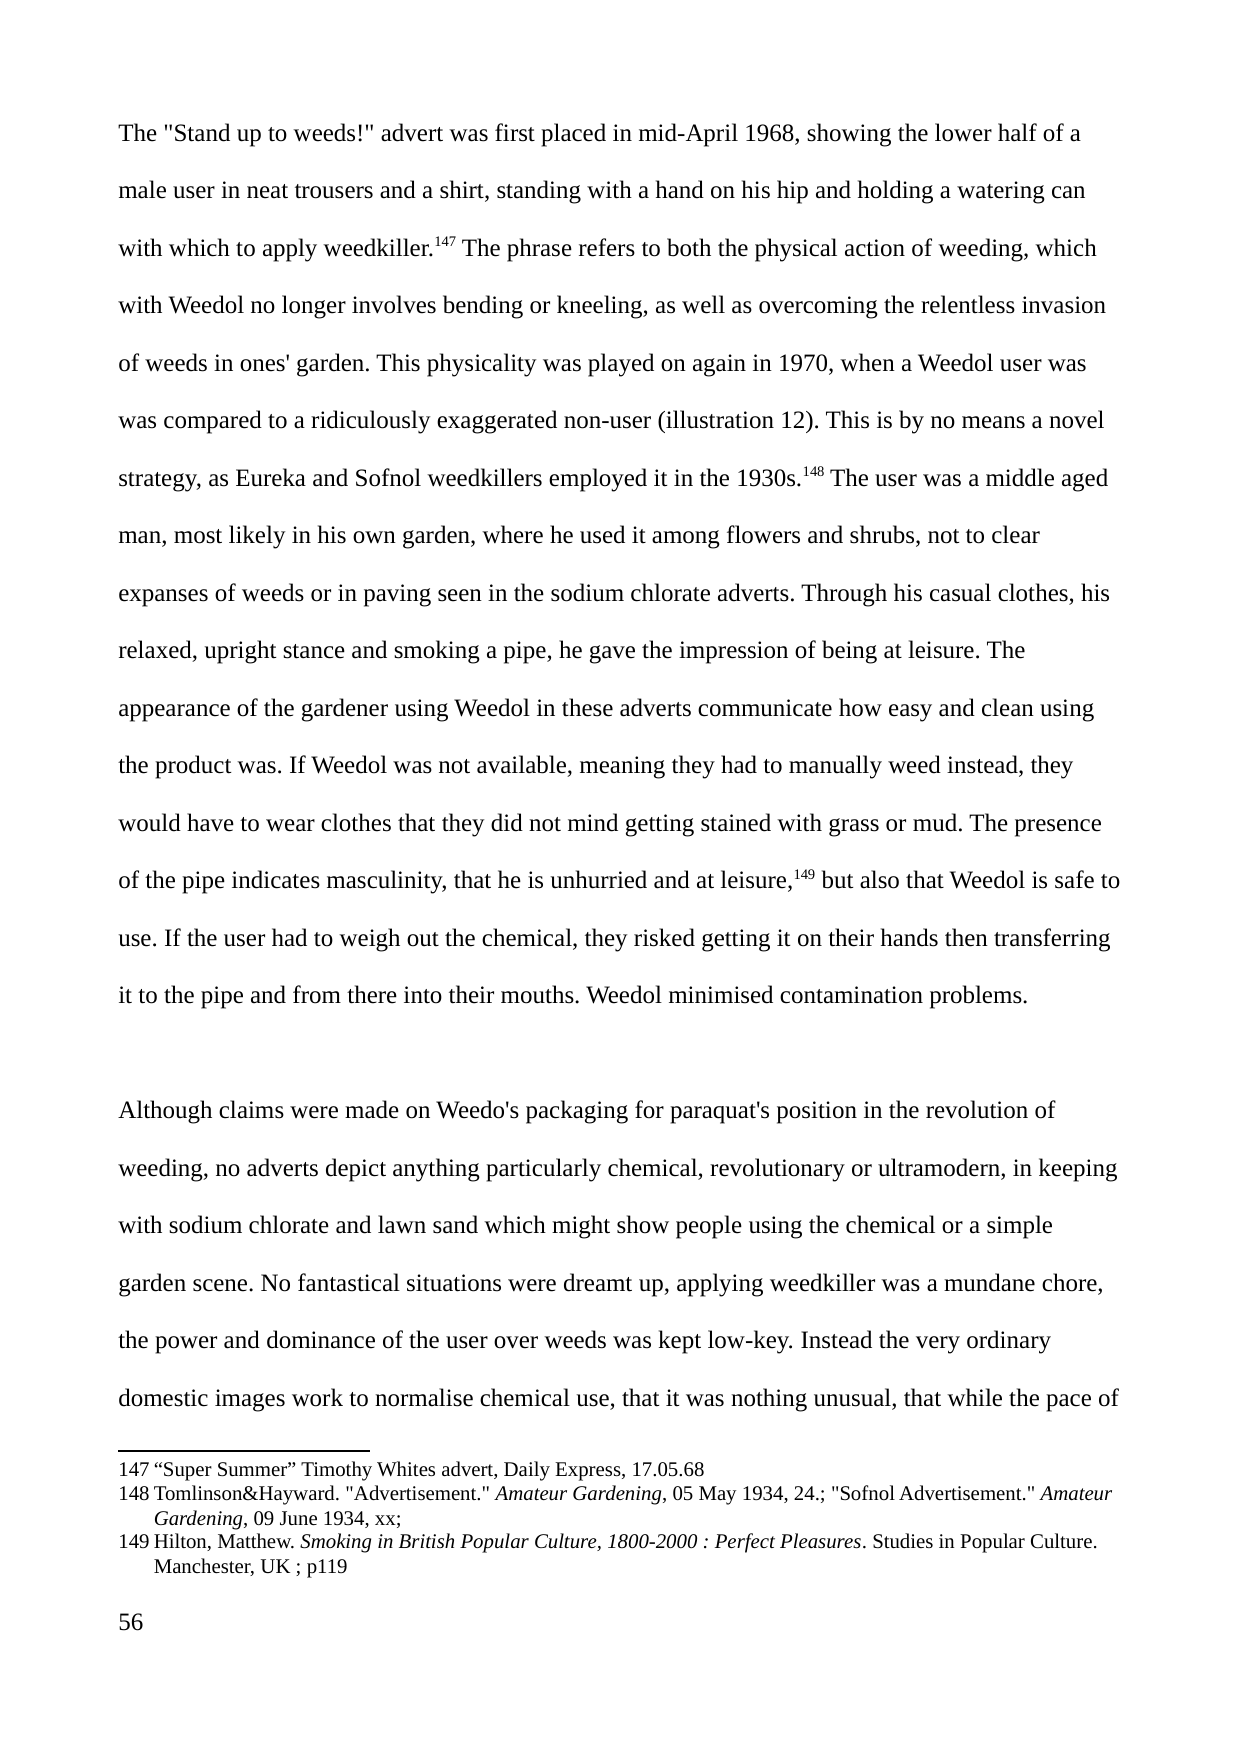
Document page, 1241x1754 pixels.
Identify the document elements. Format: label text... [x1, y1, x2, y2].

text The "Stand up to weeds!" advert was first placed in mid-April 1968, showing the lower half of a male user in neat trousers and a shirt, standing with a hand on his hip and holding a watering can with which to apply weedkiller. The phrase refers to both the physical action of weeding, which with Weedol no longer involves bending or kneeling, as well as overcoming the relentless invasion of weeds in ones' garden. This physicality was played on again in 1970, when a Weedol user was was compared to a ridiculously exaggerated non-user (illustration 12). This is by no means a novel strategy, as Eureka and Sofnol weedkillers employed it in the 1930s. The user was a middle aged man, most likely in his own garden, where he used it among flowers and shrubs, not to clear expanses of weeds or in paving seen in the sodium chlorate adverts. Through his casual clothes, his relaxed, upright stance and smoking a pipe, he gave the impression of being at leisure. The appearance of the gardener using Weedol in these adverts communicate how easy and clean using the product was. If Weedol was not available, meaning they had to manually weed instead, they would have to wear clothes that they did not mind getting stained with grass or mud. The presence of the pipe indicates masculinity, that he is unhurried and at leisure, but also that Weedol is safe to use. If the user had to weigh out the chemical, they risked getting it on their hands then transferring it to the pipe and from there into their mouths. Weedol minimised contamination problems. [118, 118, 1122, 1009]
text Tomlinson&Hayward. "Advertisement." Amateur Gardening, 05 May 1934, 24.; "Sofnol Advertisement." Amateur Gardening, 09 June 1934, xx; [118, 1481, 1122, 1529]
text Hilton, Matthew. Smoking in British Popular Culture, 1800-2000 : Perfect Pleasures. Studies in Popular Culture. Manchester, UK ; p119 [118, 1529, 1122, 1578]
text “Super Summer” Timothy Whites advert, Daily Express, 17.05.68 [118, 1457, 1122, 1481]
text Although claims were made on Weedo's packaging for paraquat's position in the revolution of weeding, no adverts depict anything particularly chemical, revolutionary or ultramodern, in keeping with sodium chlorate and lawn sand which might show people using the chemical or a simple garden scene. No fantastical situations were dreamt up, applying weedkiller was a mundane chore, the power and dominance of the user over weeds was kept low-key. Instead the very ordinary domestic images work to normalise chemical use, that it was nothing unusual, that while the pace of [118, 1096, 1122, 1412]
